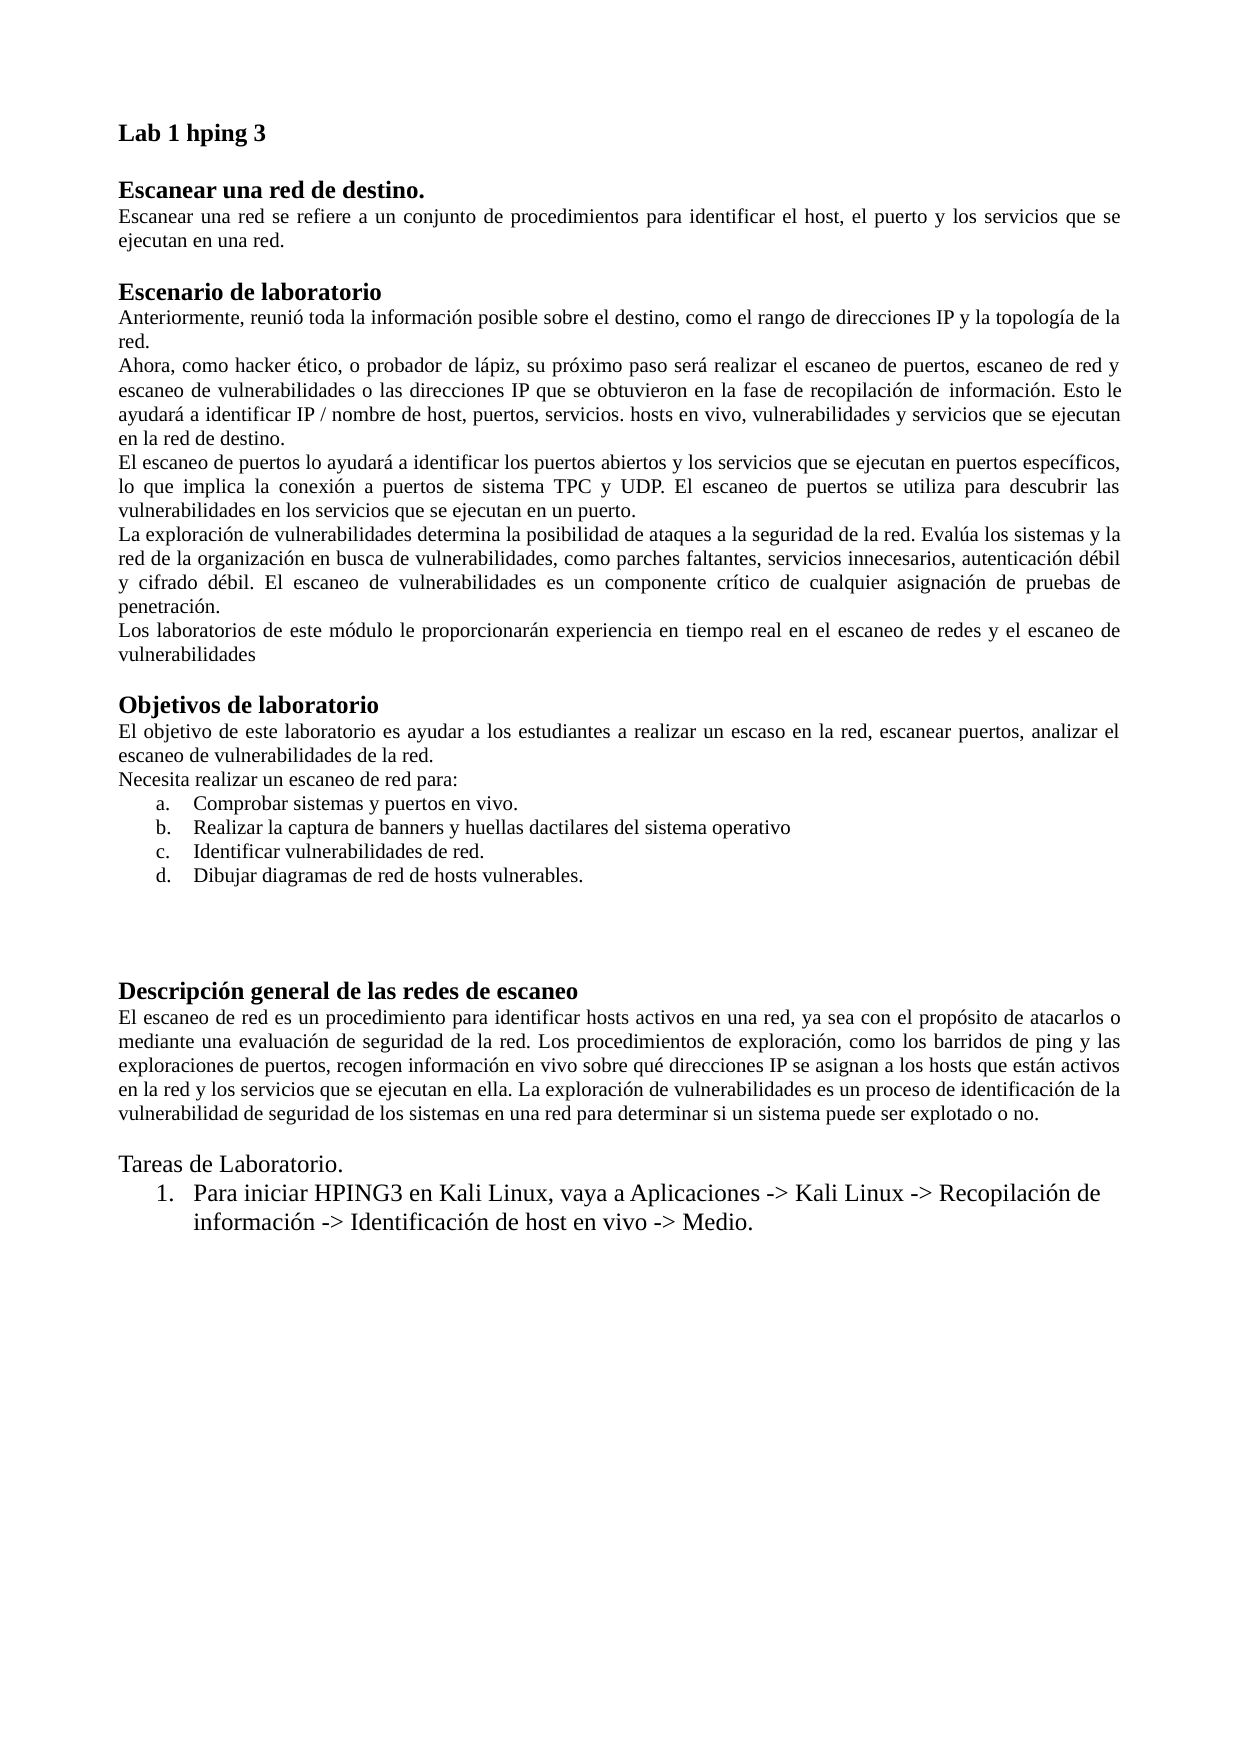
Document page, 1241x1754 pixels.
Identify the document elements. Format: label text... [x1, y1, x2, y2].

text El escaneo de puertos lo ayudará a identificar los puertos abiertos y los servicios que se ejecutan en puertos específicos, lo que implica la conexión a puertos de sistema TPC y UDP. El escaneo de puertos se utiliza para descubrir las vulnerabilidades en los servicios que se ejecutan en un puerto. [118, 450, 1122, 522]
text Tareas de Laboratorio. [118, 1149, 1122, 1178]
text Objetivos de laboratorio [118, 690, 1122, 719]
text Escanear una red se refiere a un conjunto de procedimientos para identificar el host, el puerto y los servicios que se ejecutan en una red. [118, 204, 1122, 252]
text Necesita realizar un escaneo de red para: [118, 767, 1122, 791]
text La exploración de vulnerabilidades determina la posibilidad de ataques a la seguridad de la red. Evalúa los sistemas y la red de la organización en busca de vulnerabilidades, como parches faltantes, servicios innecesarios, autenticación débil y cifrado débil. El escaneo de vulnerabilidades es un componente crítico de cualquier asignación de pruebas de penetración. [118, 522, 1122, 618]
text El escaneo de red es un procedimiento para identificar hosts activos en una red, ya sea con el propósito de atacarlos o mediante una evaluación de seguridad de la red. Los procedimientos de exploración, como los barridos de ping y las exploraciones de puertos, recogen información en vivo sobre qué direcciones IP se asignan a los hosts que están activos en la red y los servicios que se ejecutan en ella. La exploración de vulnerabilidades es un proceso de identificación de la vulnerabilidad de seguridad de los sistemas en una red para determinar si un sistema puede ser explotado o no. [118, 1005, 1122, 1125]
text Escenario de laboratorio [118, 277, 1122, 305]
list Realizar la captura de banners y huellas dactilares del sistema operativo [156, 815, 1122, 839]
text Descripción general de las redes de escaneo [118, 976, 1122, 1005]
list Dibujar diagramas de red de hosts vulnerables. [156, 863, 1122, 887]
list Para iniciar HPING3 en Kali Linux, vaya a Aplicaciones -> Kali Linux -> Recopilación de información -> Identificación de host en vivo -> Medio. [156, 1178, 1122, 1236]
text Escanear una red de destino. [118, 176, 1122, 204]
text Anteriormente, reunió toda la información posible sobre el destino, como el rango de direcciones IP y la topología de la red. [118, 305, 1122, 353]
text Los laboratorios de este módulo le proporcionarán experiencia en tiempo real en el escaneo de redes y el escaneo de vulnerabilidades [118, 618, 1122, 666]
text El objetivo de este laboratorio es ayudar a los estudiantes a realizar un escaso en la red, escanear puertos, analizar el escaneo de vulnerabilidades de la red. [118, 719, 1122, 767]
list Comprobar sistemas y puertos en vivo. [156, 791, 1122, 815]
text Ahora, como hacker ético, o probador de lápiz, su próximo paso será realizar el escaneo de puertos, escaneo de red y escaneo de vulnerabilidades o las direcciones IP que se obtuvieron en la fase de recopilación de información. Esto le ayudará a identificar IP / nombre de host, puertos, servicios. hosts en vivo, vulnerabilidades y servicios que se ejecutan en la red de destino. [118, 353, 1122, 450]
text Lab 1 hping 3 [118, 118, 1122, 147]
list Identificar vulnerabilidades de red. [156, 839, 1122, 863]
